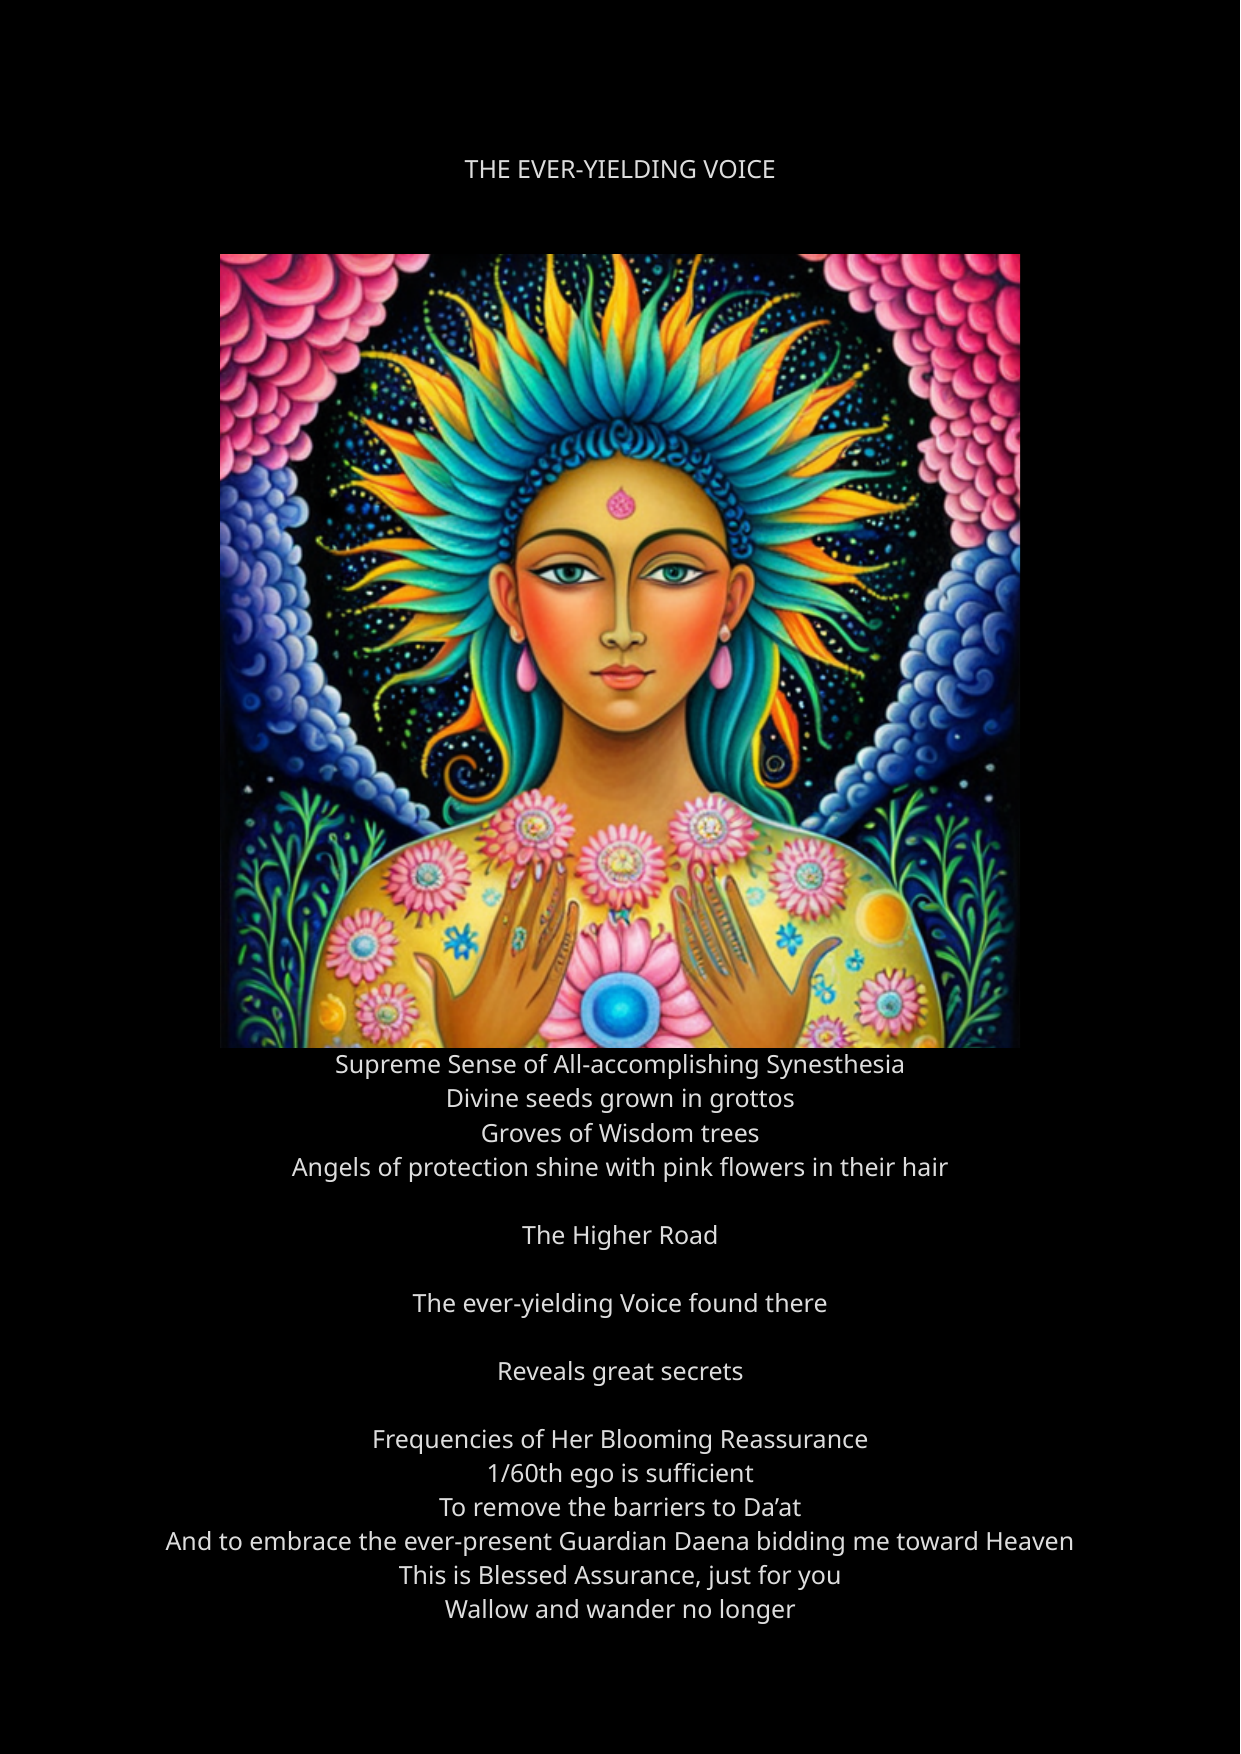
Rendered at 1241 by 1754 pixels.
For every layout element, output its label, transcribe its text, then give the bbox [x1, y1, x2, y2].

text The ever-yielding Voice found there [118, 1286, 1122, 1319]
text 1/60th ego is sufficient [118, 1456, 1122, 1490]
text To remove the barriers to Da’at [118, 1490, 1122, 1524]
text Angels of protection shine with pink flowers in their hair [118, 1149, 1122, 1183]
text Wallow and wander no longer [118, 1592, 1122, 1626]
text THE EVER-YIELDING VOICE [118, 152, 1122, 186]
text Divine seeds grown in grottos [118, 1081, 1122, 1115]
text The Higher Road [118, 1217, 1122, 1251]
picture [220, 254, 1020, 1048]
text Frequencies of Her Blooming Reassurance [118, 1422, 1122, 1456]
text Reveals great secrets [118, 1354, 1122, 1388]
text Groves of Wisdom trees [118, 1115, 1122, 1149]
text Supreme Sense of All-accomplishing Synesthesia [118, 391, 1122, 1081]
text And to embrace the ever-present Guardian Daena bidding me toward Heaven [118, 1524, 1122, 1558]
text This is Blessed Assurance, just for you [118, 1558, 1122, 1592]
